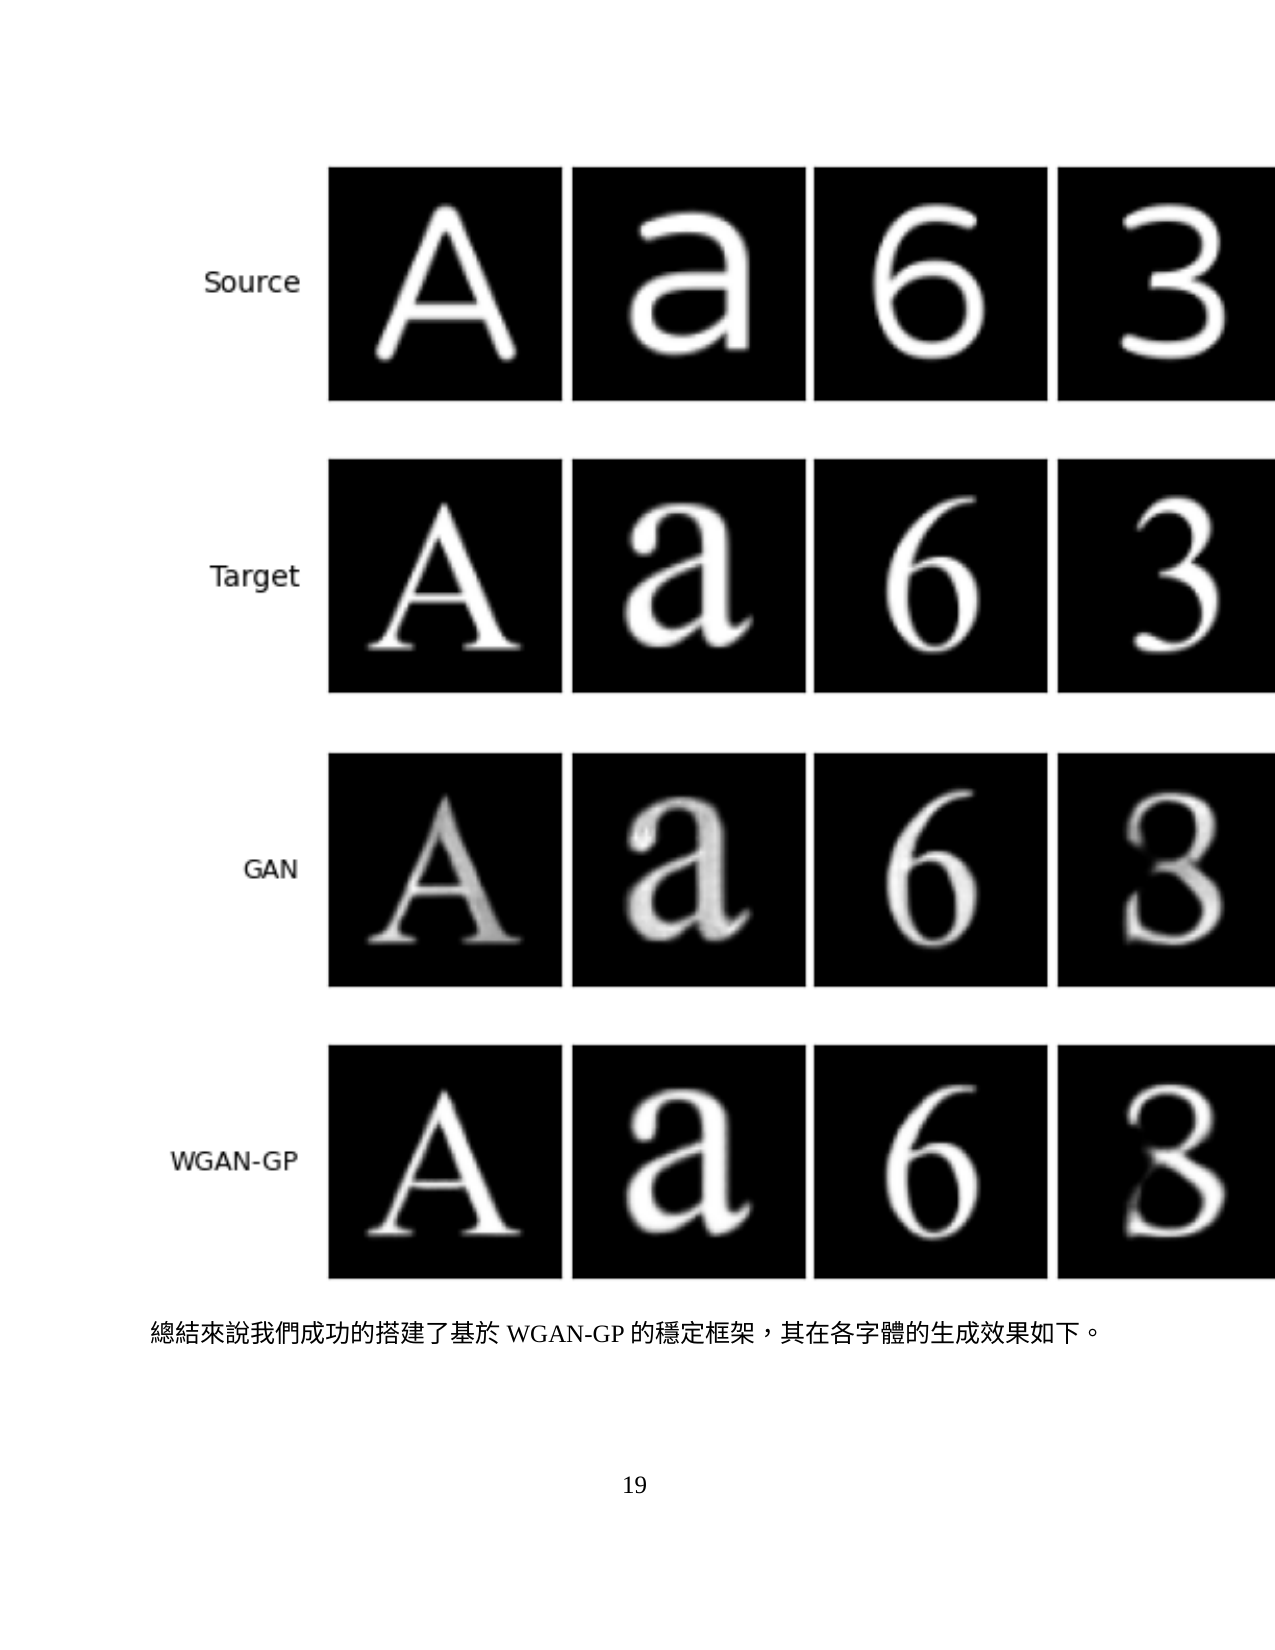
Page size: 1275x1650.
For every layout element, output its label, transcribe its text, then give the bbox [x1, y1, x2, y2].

text 總結來說我們成功的搭建了基於 WGAN-GP 的穩定框架，其在各字體的生成效果如下。 [150, 1316, 1125, 1350]
picture [150, 150, 1275, 1298]
